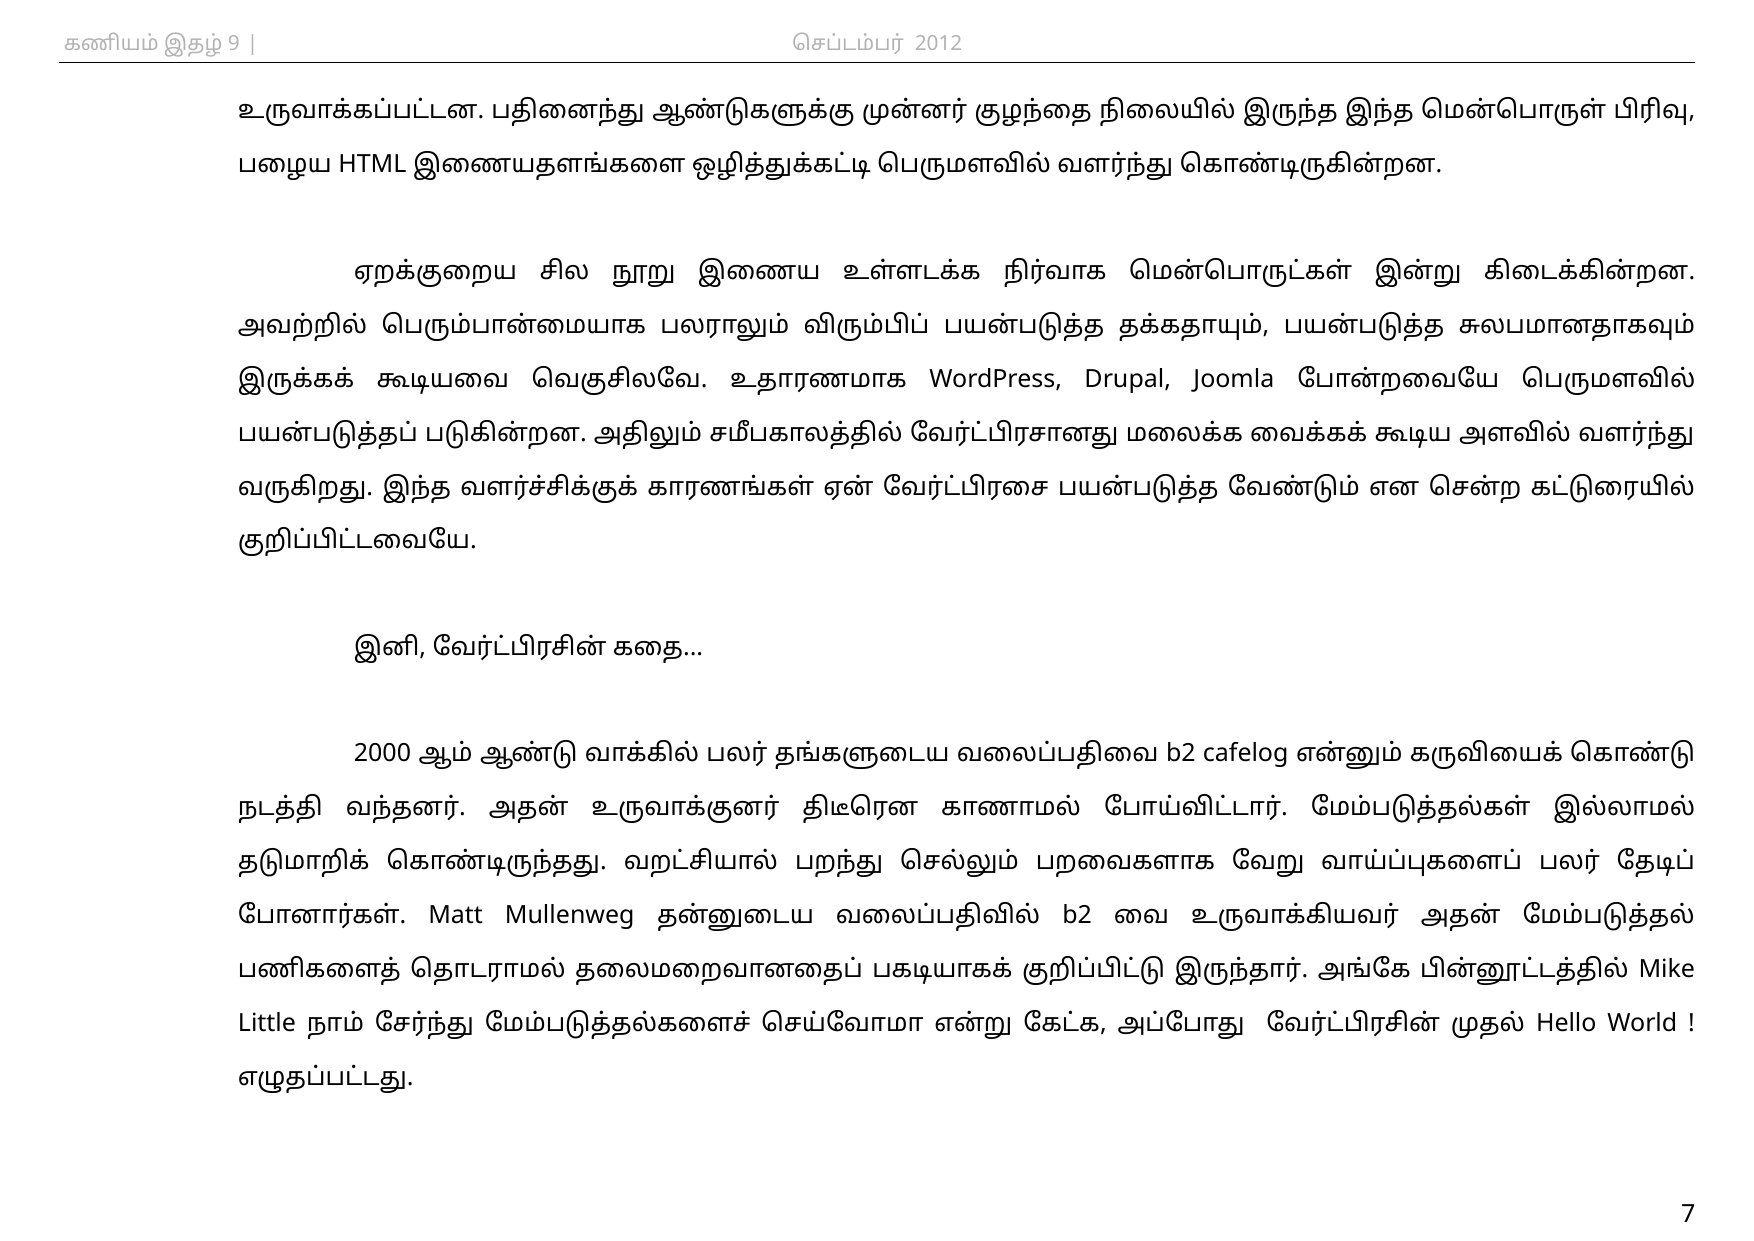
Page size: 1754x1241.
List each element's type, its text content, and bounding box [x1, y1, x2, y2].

text இனி, வேர்ட்பிரசின் கதை... [238, 629, 1695, 666]
text உருவாக்கப்பட்டன. பதினைந்து ஆண்டுகளுக்கு முன்னர் குழந்தை நிலையில் இருந்த இந்த மென்பொருள் பிரிவு, பழைய HTML இணையதளங்களை ஒழித்துக்கட்டி பெருமளவில் வளர்ந்து கொண்டிருகின்றன. [238, 92, 1695, 183]
text 2000 ஆம் ஆண்டு வாக்கில் பலர் தங்களுடைய வலைப்பதிவை b2 cafelog என்னும் கருவியைக் கொண்டு நடத்தி வந்தனர். அதன் உருவாக்குனர் திடீரென காணாமல் போய்விட்டார். மேம்படுத்தல்கள் இல்லாமல் தடுமாறிக் கொண்டிருந்தது. வறட்சியால் பறந்து செல்லும் பறவைகளாக வேறு வாய்ப்புகளைப் பலர் தேடிப் போனார்கள். Matt Mullenweg தன்னுடைய வலைப்பதிவில் b2 வை உருவாக்கியவர் அதன் மேம்படுத்தல் பணிகளைத் தொடராமல் தலைமறைவானதைப் பகடியாகக் குறிப்பிட்டு இருந்தார். அங்கே பின்னூட்டத்தில் Mike Little நாம் சேர்ந்து மேம்படுத்தல்களைச் செய்வோமா என்று கேட்க, அப்போது வேர்ட்பிரசின் முதல் Hello World ! எழுதப்பட்டது. [238, 735, 1695, 1096]
text ஏறக்குறைய சில நூறு இணைய உள்ளடக்க நிர்வாக மென்பொருட்கள் இன்று கிடைக்கின்றன. அவற்றில் பெரும்பான்மையாக பலராலும் விரும்பிப் பயன்படுத்த தக்கதாயும், பயன்படுத்த சுலபமானதாகவும் இருக்கக் கூடியவை வெகுசிலவே. உதாரணமாக WordPress, Drupal, Joomla போன்றவையே பெருமளவில் பயன்படுத்தப் படுகின்றன. அதிலும் சமீபகாலத்தில் வேர்ட்பிரசானது மலைக்க வைக்கக் கூடிய அளவில் வளர்ந்து வருகிறது. இந்த வளர்ச்சிக்குக் காரணங்கள் ஏன் வேர்ட்பிரசை பயன்படுத்த வேண்டும் என சென்ற கட்டுரையில் குறிப்பிட்டவையே. [238, 252, 1695, 559]
